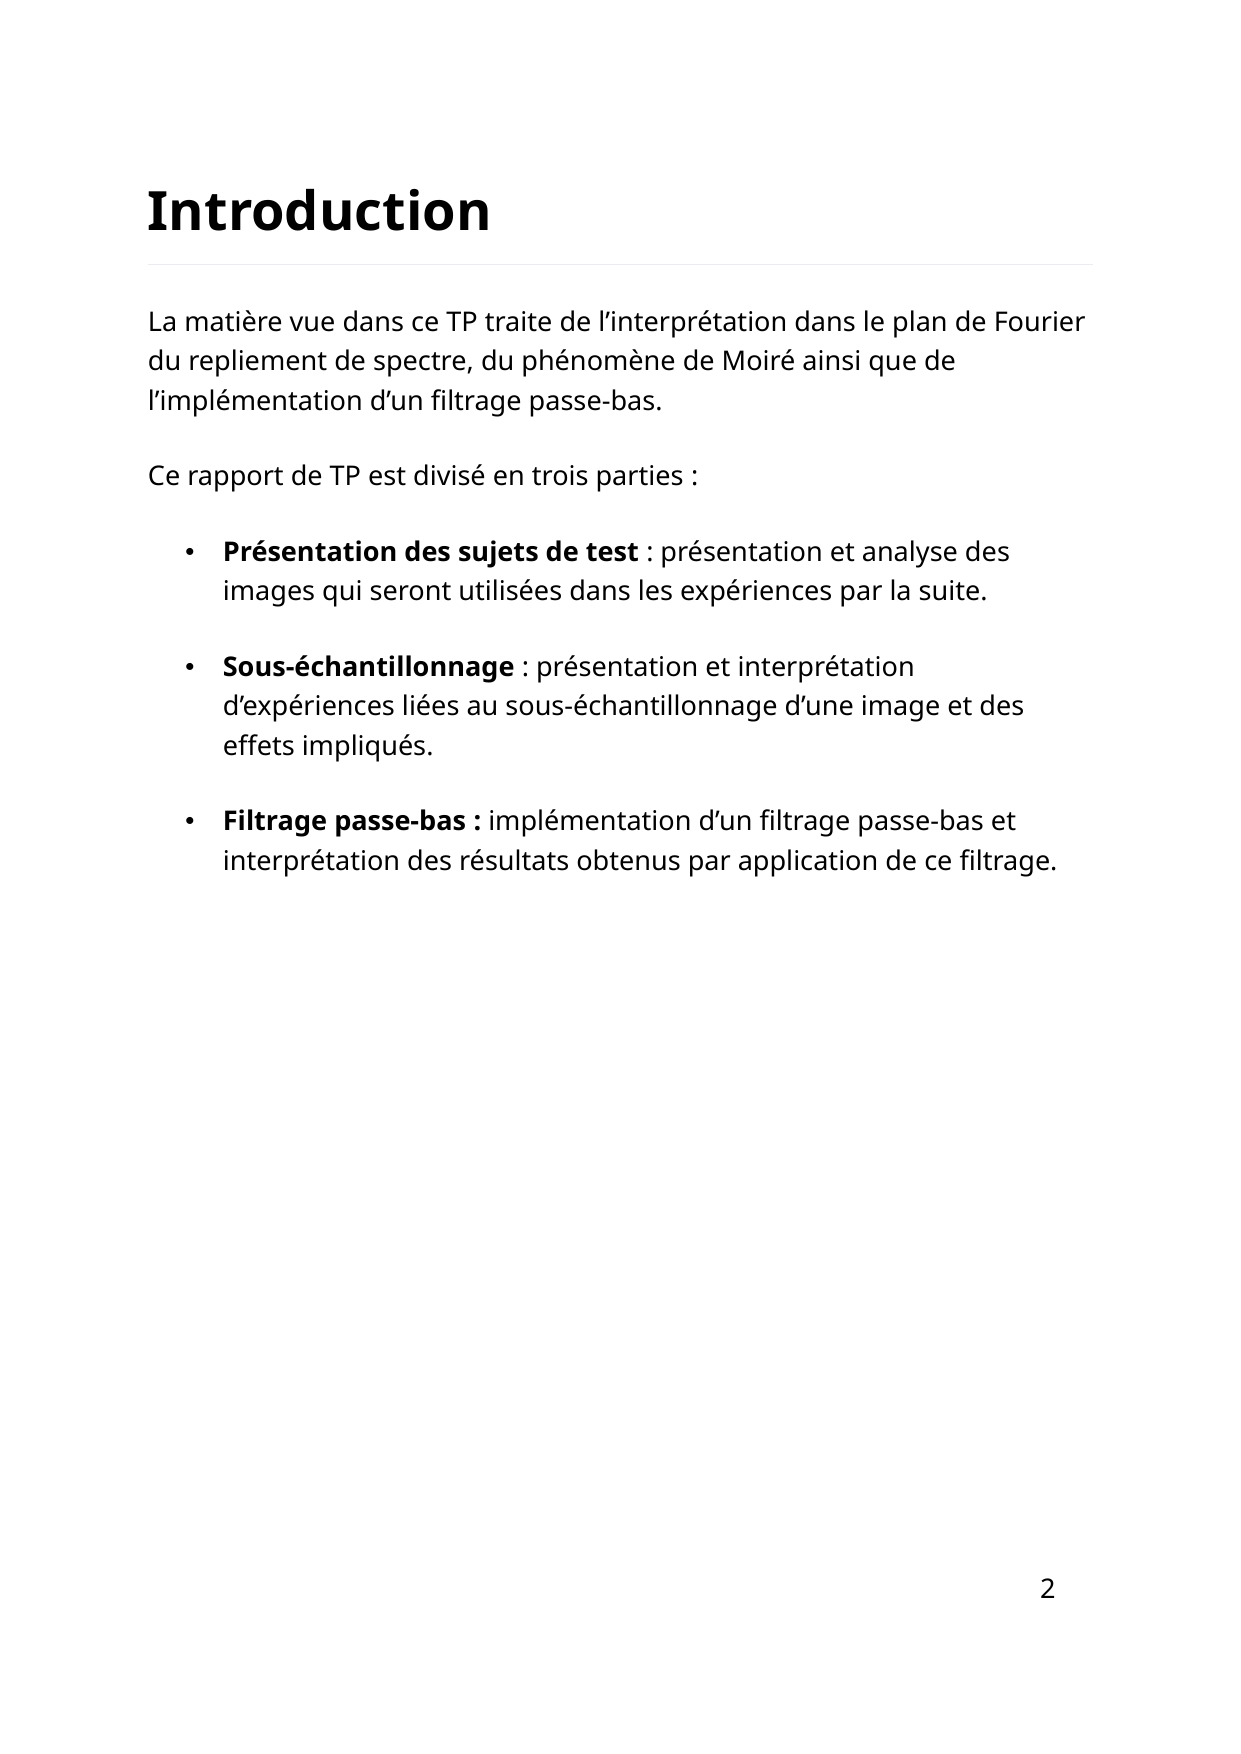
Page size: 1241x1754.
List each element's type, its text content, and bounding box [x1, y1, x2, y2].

text La matière vue dans ce TP traite de l’interprétation dans le plan de Fourier du repliement de spectre, du phénomène de Moiré ainsi que de l’implémentation d’un filtrage passe-bas. [148, 302, 1093, 418]
list Présentation des sujets de test : présentation et analyse des images qui seront utilisées dans les expériences par la suite. [185, 532, 1093, 609]
list Sous-échantillonnage : présentation et interprétation d’expériences liées au sous-échantillonnage d’une image et des effets impliqués. [185, 647, 1093, 763]
list Filtrage passe-bas : implémentation d’un filtrage passe-bas et interprétation des résultats obtenus par application de ce filtrage. [185, 802, 1093, 878]
subtitle Introduction [148, 173, 1093, 264]
text Ce rapport de TP est divisé en trois parties : [148, 457, 1093, 494]
